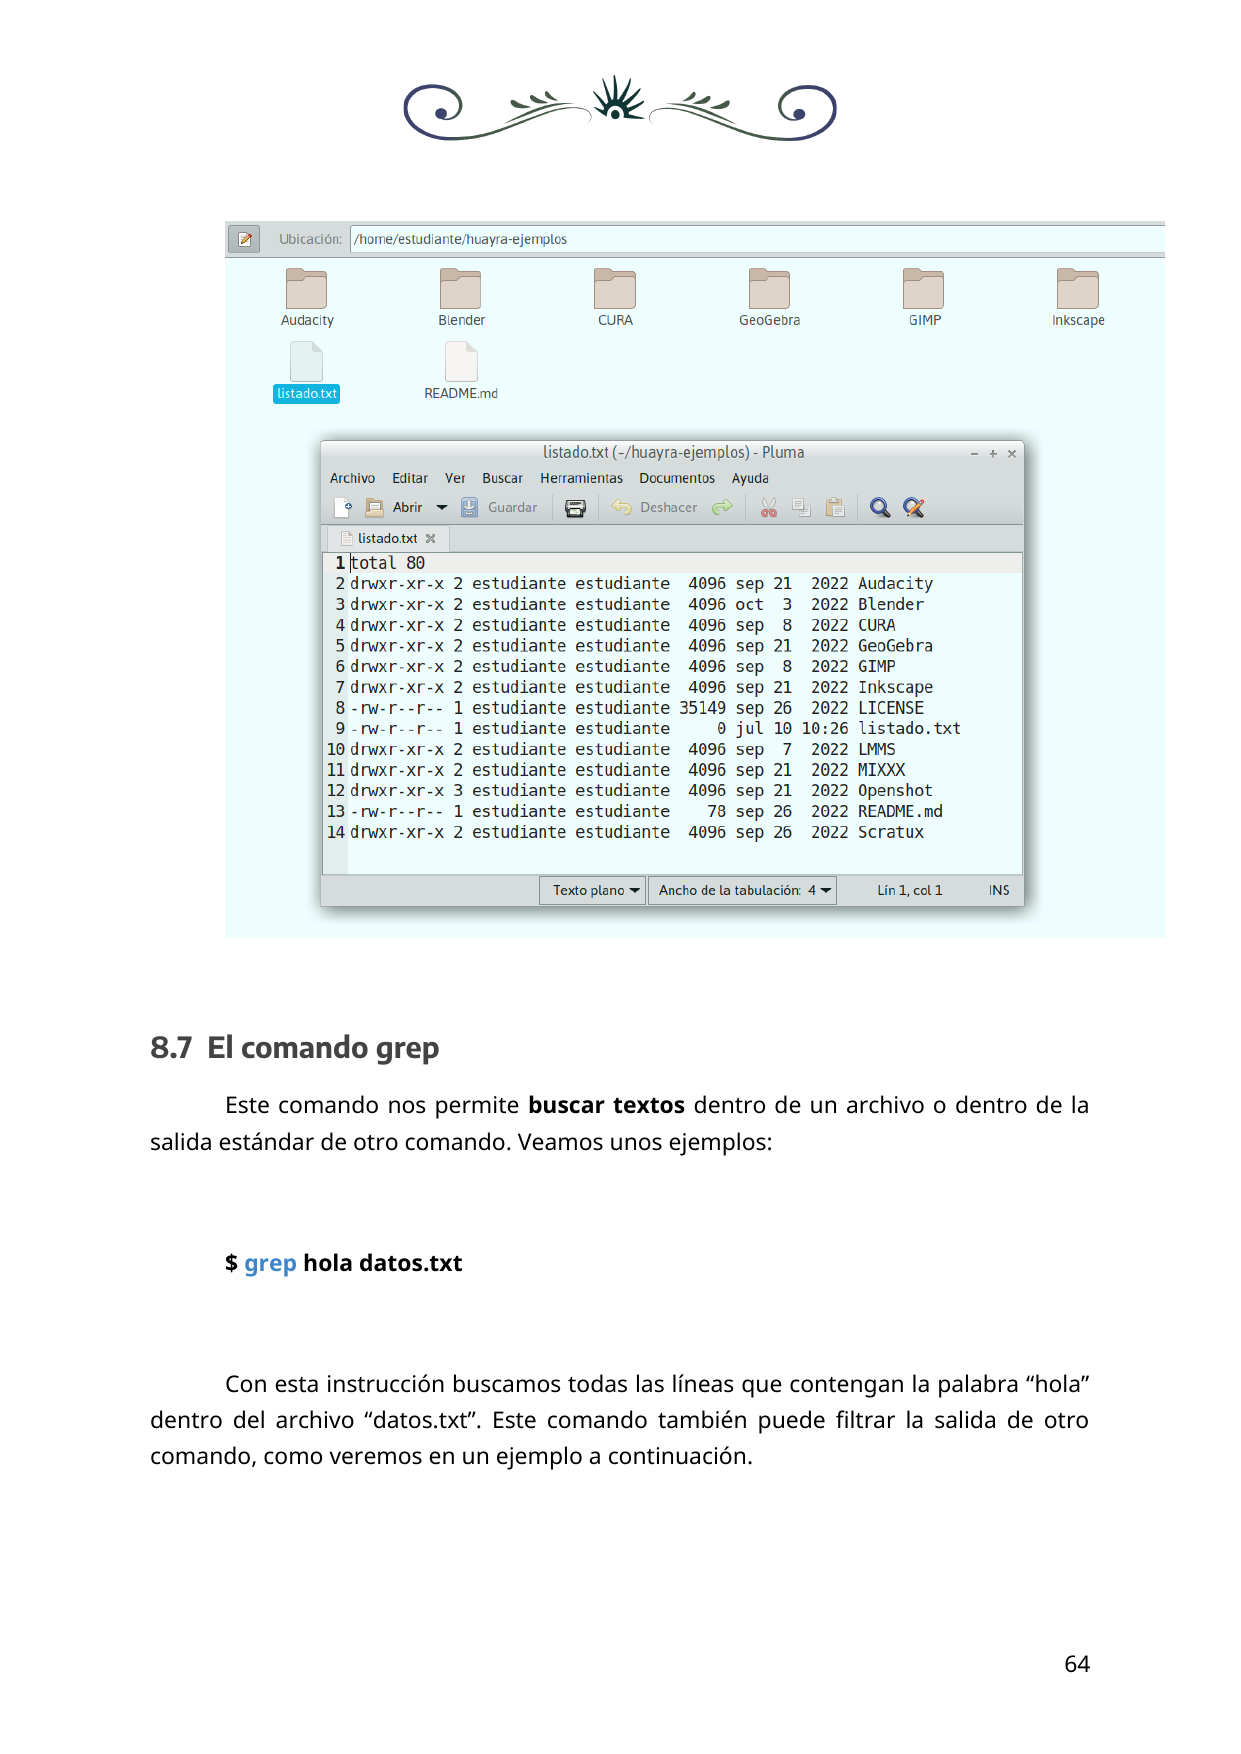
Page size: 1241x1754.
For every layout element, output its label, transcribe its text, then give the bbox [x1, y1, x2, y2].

subtitle 8.7 El comando grep [150, 1028, 1090, 1065]
picture [403, 75, 837, 141]
text Este comando nos permite buscar textos dentro de un archivo o dentro de la salida estándar de otro comando. Veamos unos ejemplos: [150, 1089, 1090, 1157]
text Con esta instrucción buscamos todas las líneas que contengan la palabra “hola” dentro del archivo “datos.txt”. Este comando también puede filtrar la salida de otro comando, como veremos en un ejemplo a continuación. [150, 1368, 1090, 1471]
picture [225, 221, 1166, 938]
text $ grep hola datos.txt [150, 1247, 1090, 1278]
